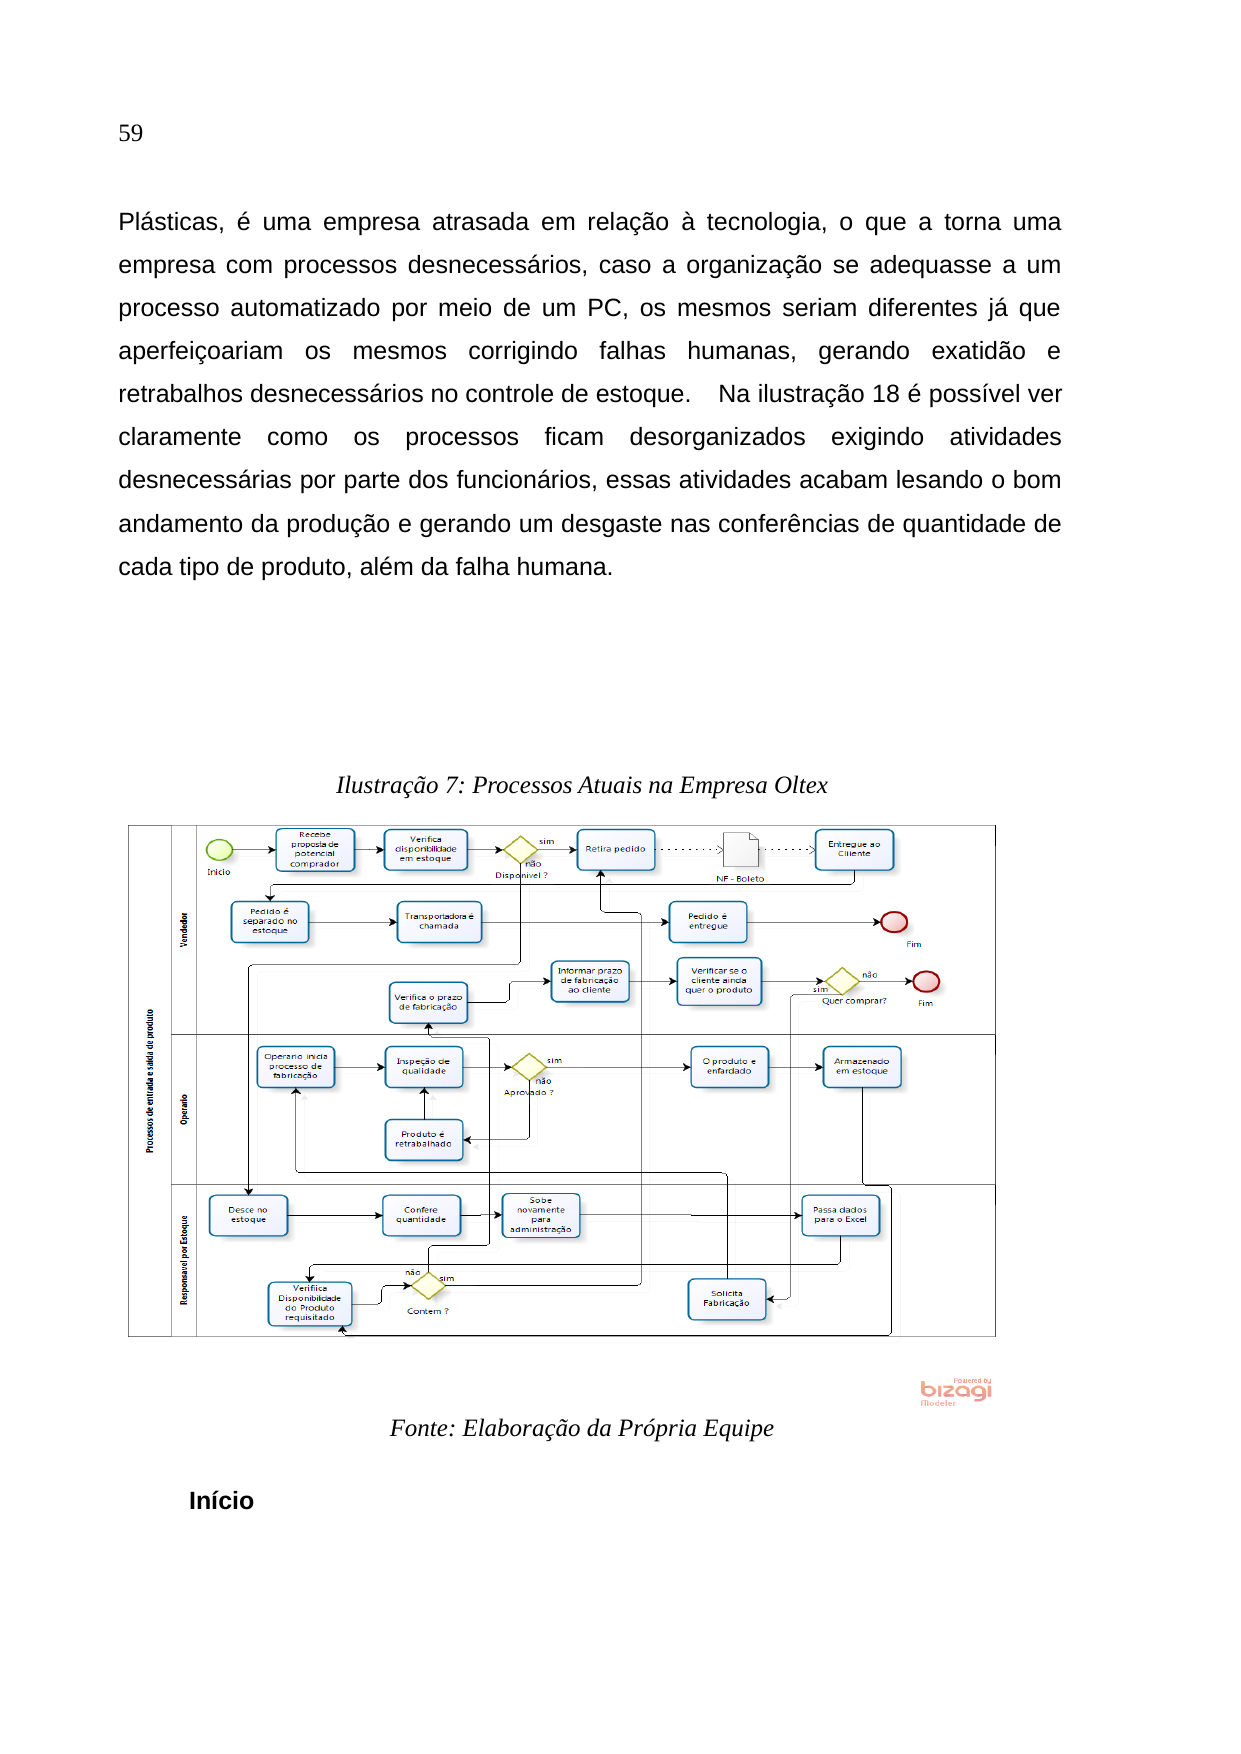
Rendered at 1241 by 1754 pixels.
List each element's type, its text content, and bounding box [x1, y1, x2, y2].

text Ilustração 7: Processos Atuais na Empresa Oltex [111, 770, 1056, 811]
picture [110, 811, 1056, 1413]
text Início [118, 1486, 1063, 1515]
text Plásticas, é uma empresa atrasada em relação à tecnologia, o que a torna uma empresa com processos desnecessários, caso a organização se adequasse a um processo automatizado por meio de um PC, os mesmos seriam diferentes já que aperfeiçoariam os mesmos corrigindo falhas humanas, gerando exatidão e retrabalhos desnecessários no controle de estoque. Na ilustração 18 é possível ver claramente como os processos ficam desorganizados exigindo atividades desnecessárias por parte dos funcionários, essas atividades acabam lesando o bom andamento da produção e gerando um desgaste nas conferências de quantidade de cada tipo de produto, além da falha humana. [118, 207, 1063, 580]
text Fonte: Elaboração da Própria Equipe [133, 1413, 1033, 1442]
